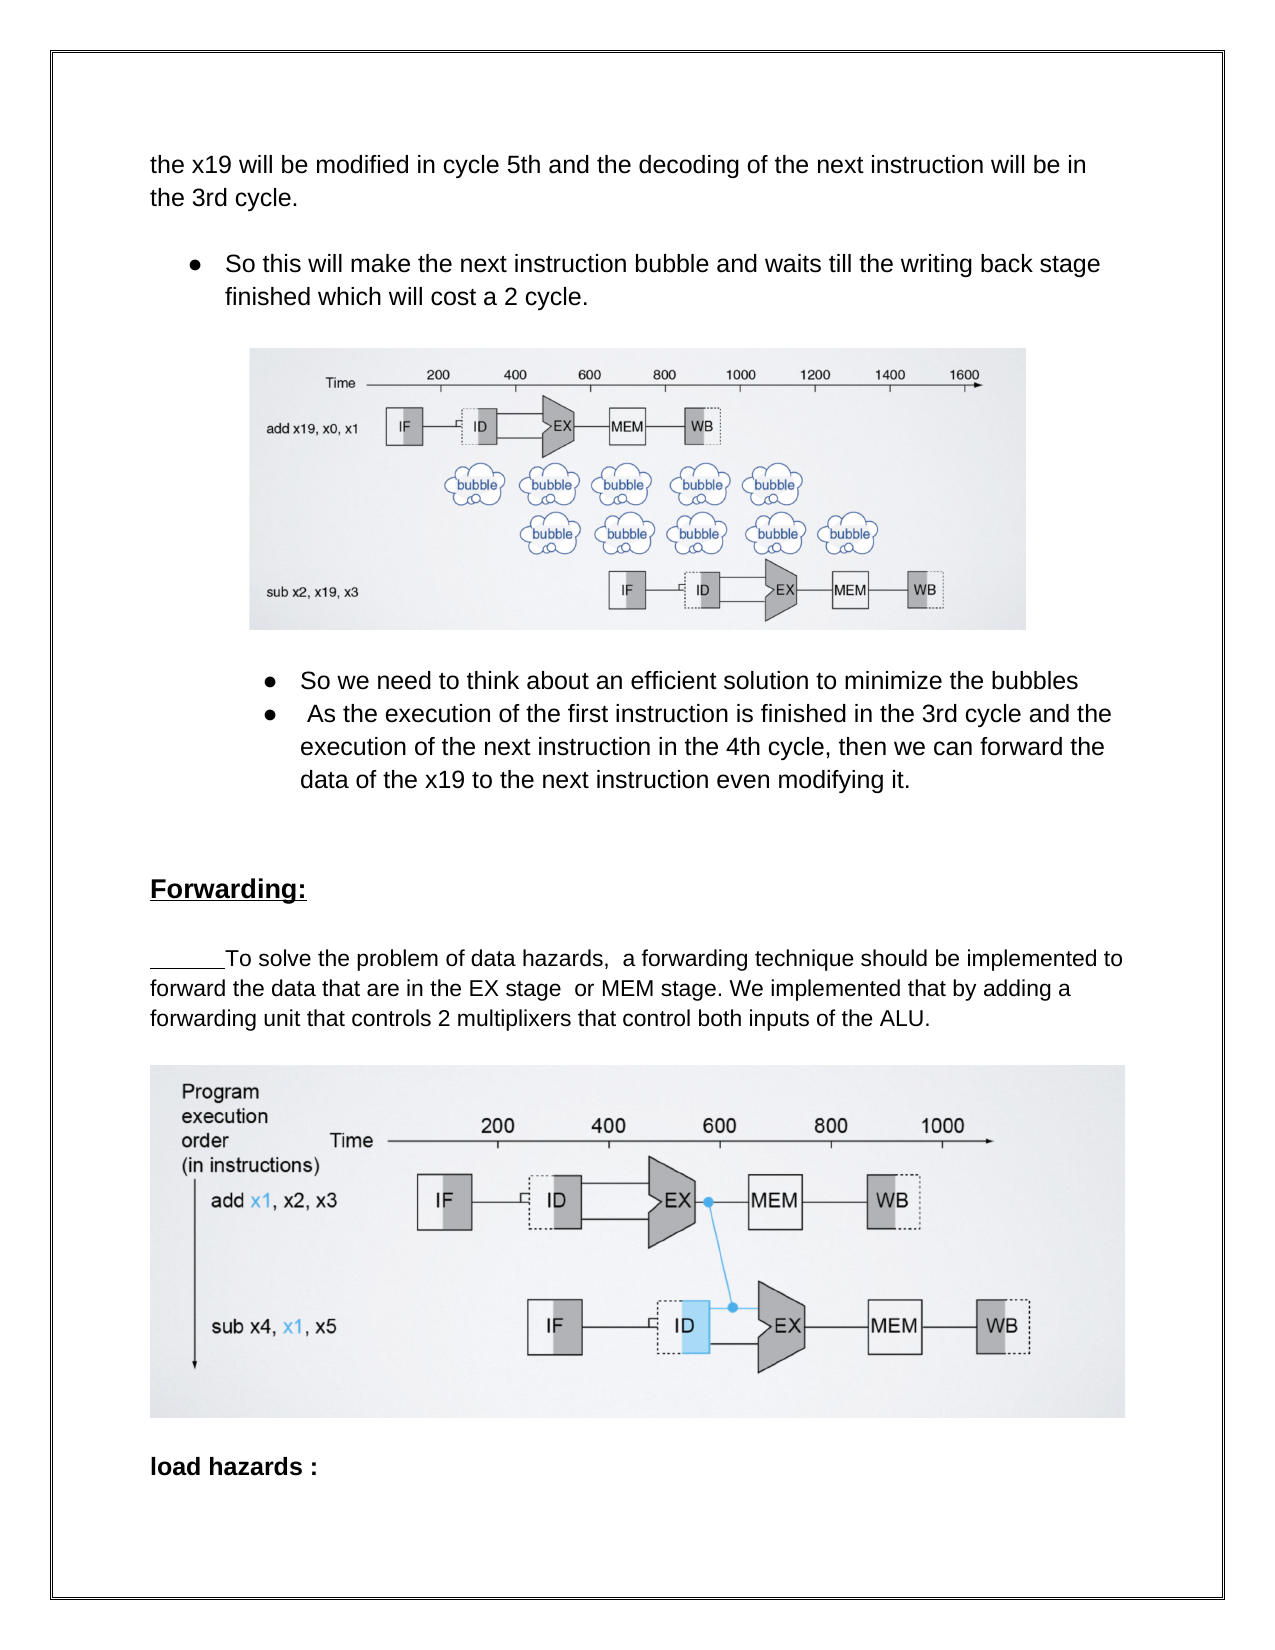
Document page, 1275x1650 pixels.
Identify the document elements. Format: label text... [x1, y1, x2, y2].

picture [249, 348, 1026, 630]
text the x19 will be modified in cycle 5th and the decoding of the next instruction will be in the 3rd cycle. [150, 150, 1125, 212]
text Forwarding: [150, 873, 1125, 904]
list As the execution of the first instruction is finished in the 3rd cycle and the execution of the next instruction in the 4th cycle, then we can forward the data of the x19 to the next instruction even modifying it. [262, 699, 1125, 794]
list So this will make the next instruction bubble and waits till the writing back stage finished which will cost a 2 cycle. [187, 249, 1125, 311]
text load hazards : [150, 1452, 1125, 1480]
list So we need to think about an efficient solution to minimize the bubbles [262, 666, 1125, 695]
text To solve the problem of data hazards, a forwarding technique should be implemented to forward the data that are in the EX stage or MEM stage. We implemented that by adding a forwarding unit that controls 2 multiplixers that control both inputs of the ALU. [150, 944, 1125, 1031]
picture [150, 1065, 1125, 1418]
